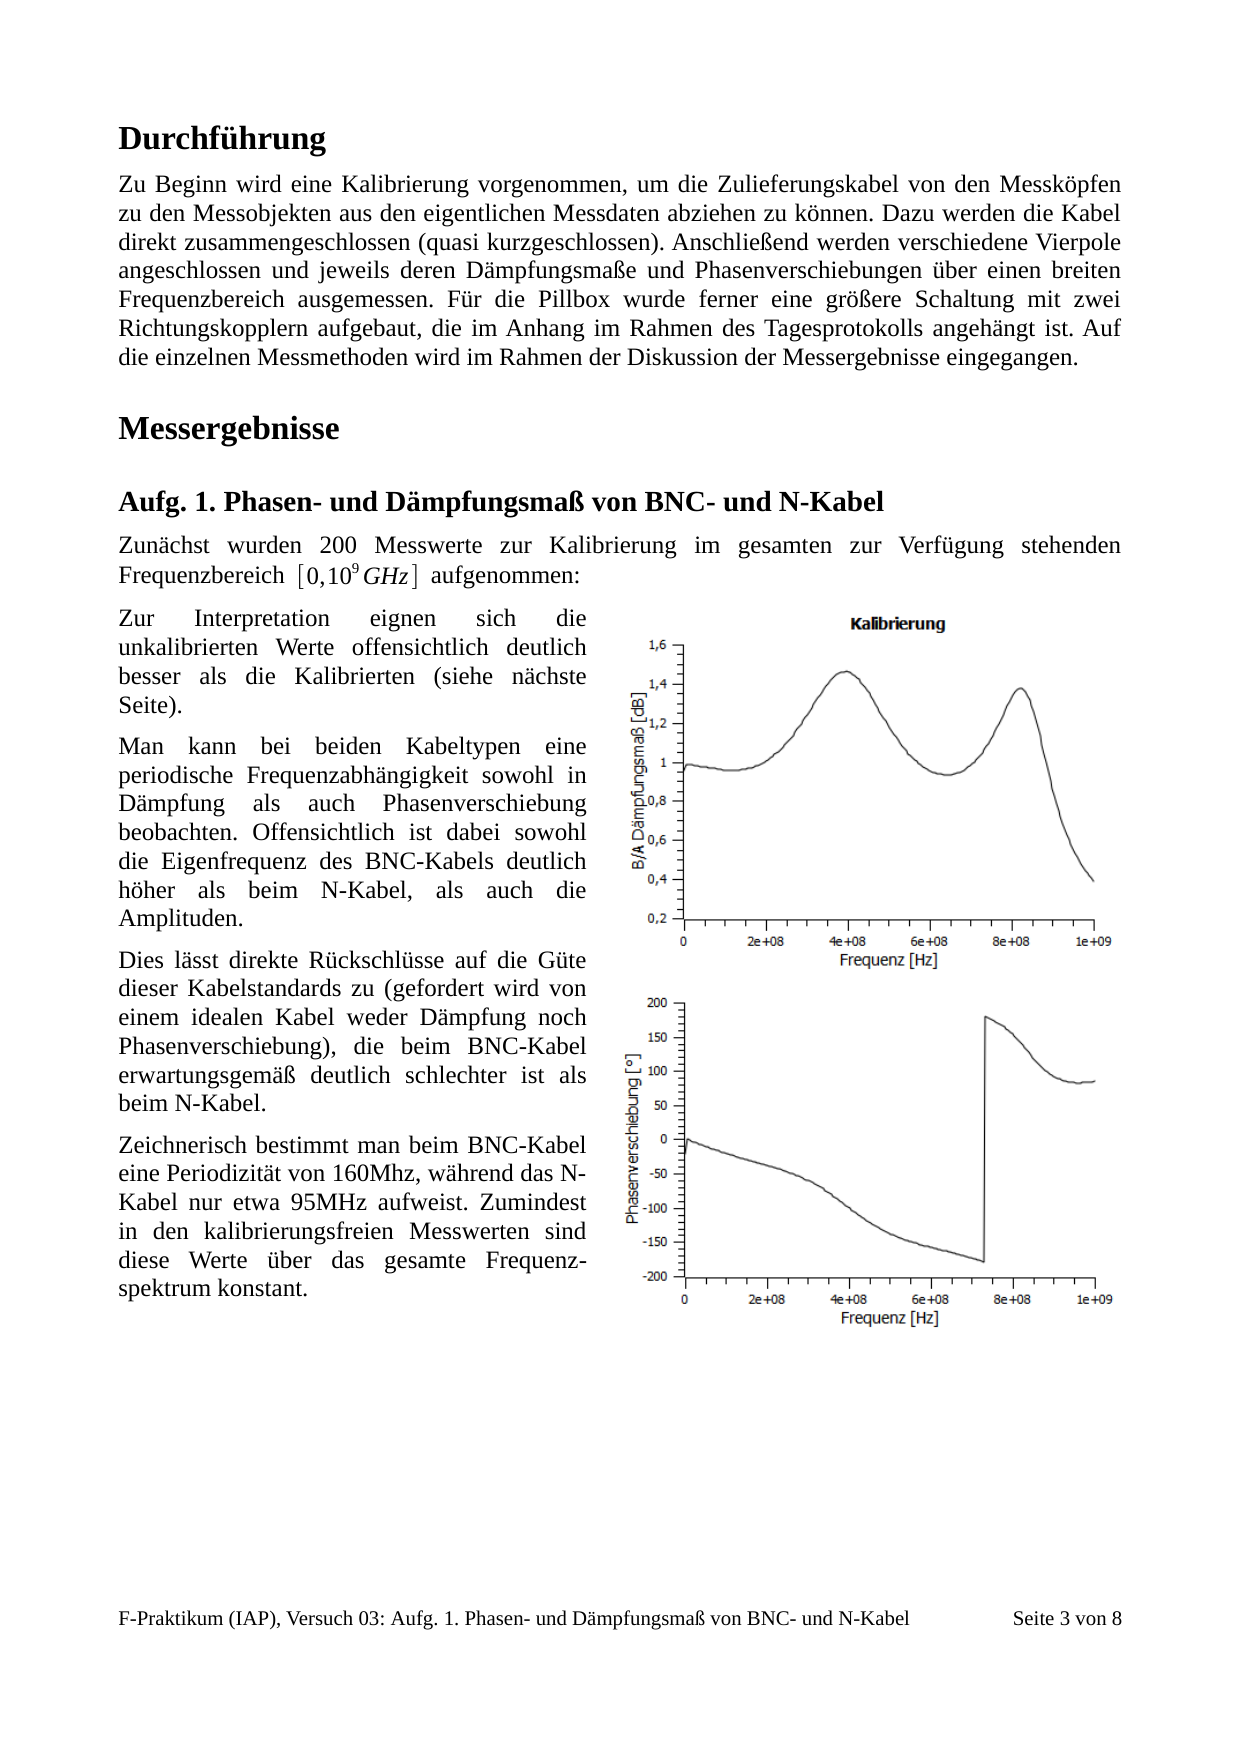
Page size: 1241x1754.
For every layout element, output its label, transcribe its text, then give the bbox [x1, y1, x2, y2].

text Zur Interpretation eignen sich die unkalibrierten Werte offensichtlich deutlich besser als die Kalibrierten (siehe nächste Seite). [118, 603, 1122, 718]
text Zunächst wurden 200 Messwerte zur Kalibrierung im gesamten zur Verfügung stehenden Frequenzbereich aufgenommen: [118, 530, 1122, 591]
picture [616, 604, 1119, 1334]
text Dies lässt direkte Rückschlüsse auf die Güte dieser Kabelstandards zu (gefordert wird von einem idealen Kabel weder Dämpfung noch Phasenverschiebung), die beim BNC-Kabel erwartungsgemäß deutlich schlechter ist als beim N-Kabel. [118, 945, 616, 1117]
text Zu Beginn wird eine Kalibrierung vorgenommen, um die Zulieferungskabel von den Messköpfen zu den Messobjekten aus den eigentlichen Messdaten abziehen zu können. Dazu werden die Kabel direkt zusammengeschlossen (quasi kurzgeschlossen). Anschließend werden verschiedene Vierpole angeschlossen und jeweils deren Dämpfungsmaße und Phasenverschiebungen über einen breiten Frequenzbereich ausgemessen. Für die Pillbox wurde ferner eine größere Schaltung mit zwei Richtungskopplern aufgebaut, die im Anhang im Rahmen des Tagesprotokolls angehängt ist. Auf die einzelnen Messmethoden wird im Rahmen der Diskussion der Messergebnisse eingegangen. [118, 169, 1122, 371]
text Man kann bei beiden Kabeltypen eine periodische Frequenzabhängigkeit sowohl in Dämpfung als auch Phasenverschiebung beobachten. Offensichtlich ist dabei sowohl die Eigenfrequenz des BNC-Kabels deutlich höher als beim N-Kabel, als auch die Amplituden. [118, 731, 616, 932]
text Zeichnerisch bestimmt man beim BNC-Kabel eine Periodizität von 160Mhz, während das N-Kabel nur etwa 95MHz aufweist. Zumindest in den kalibrierungsfreien Messwerten sind diese Werte über das gesamte Frequenz­spektrum konstant. [118, 1130, 616, 1302]
subtitle Messergebnisse [118, 408, 1122, 447]
subtitle Aufg. 1. Phasen- und Dämpfungsmaß von BNC- und N-Kabel [118, 484, 1122, 518]
subtitle Durchführung [118, 118, 1122, 157]
